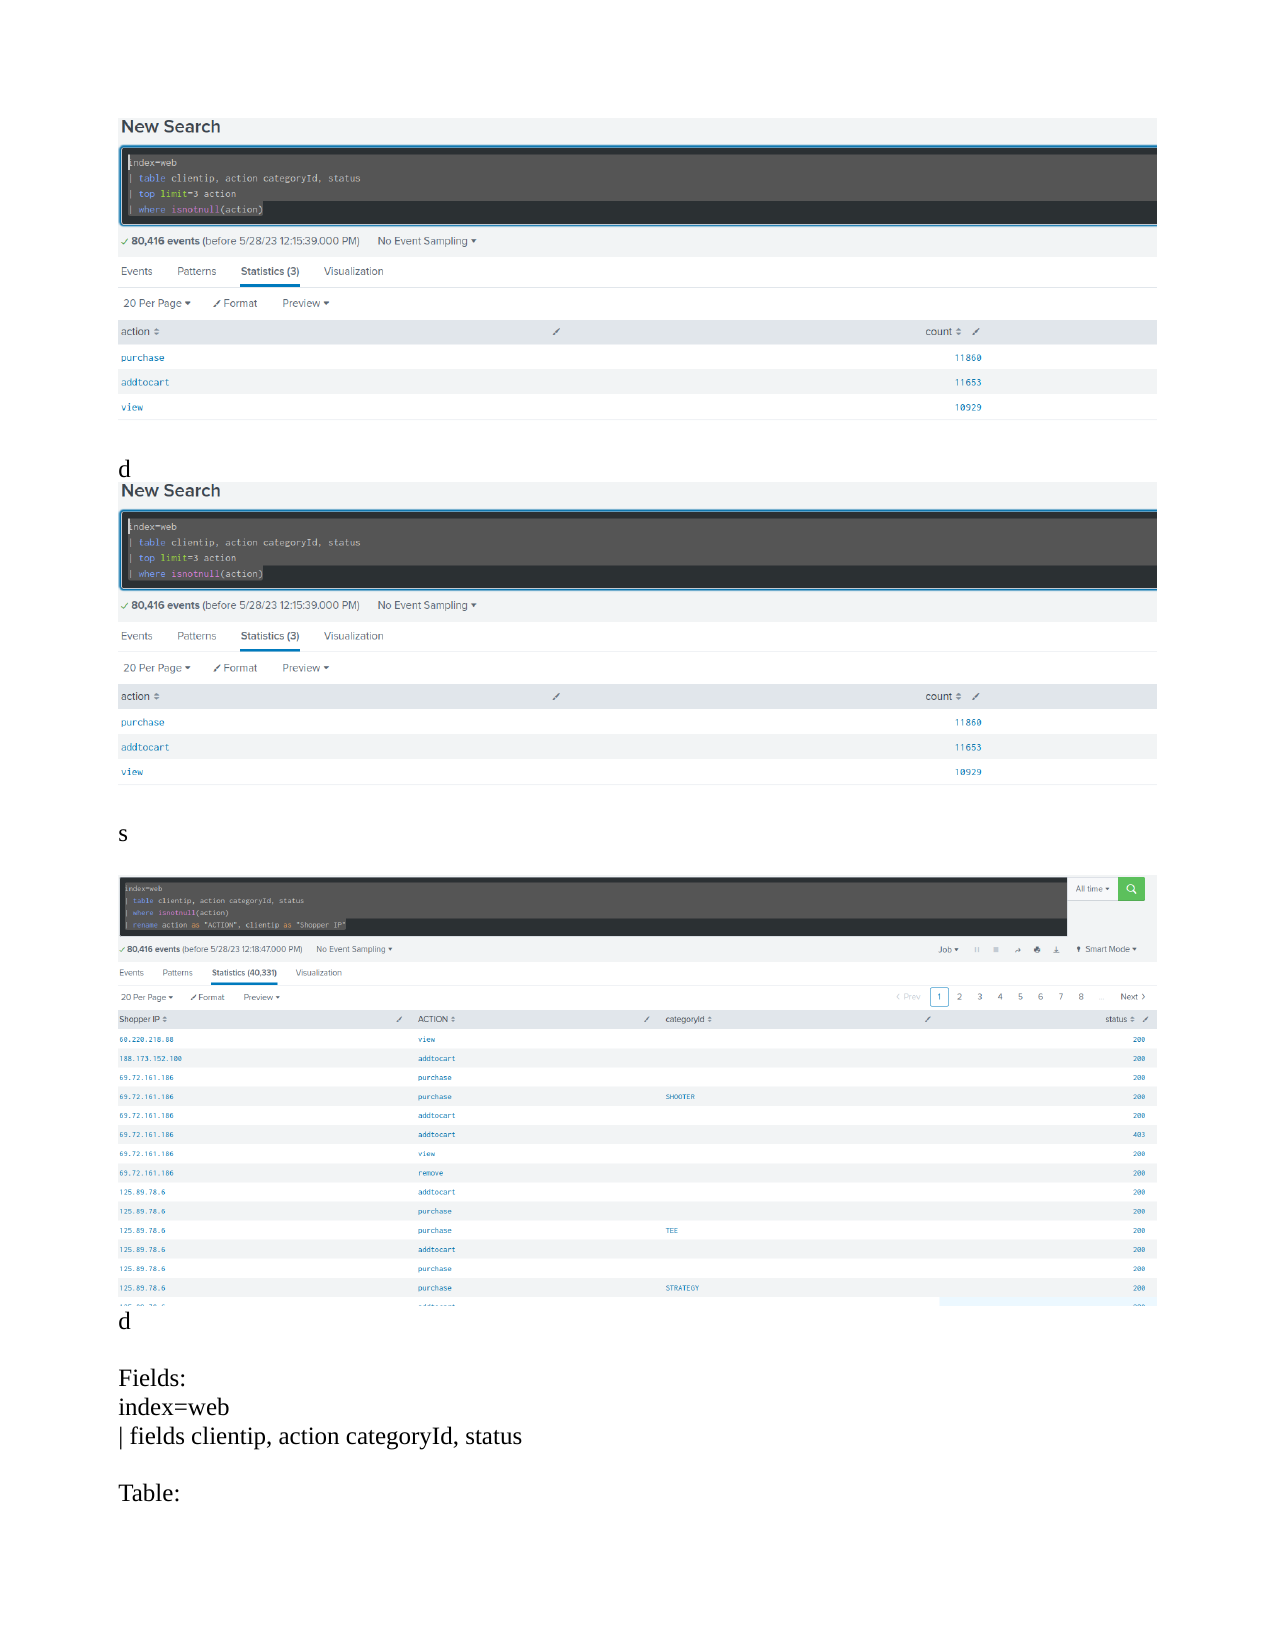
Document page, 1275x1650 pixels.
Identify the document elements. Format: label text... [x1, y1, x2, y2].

text Table: [118, 1478, 1157, 1507]
picture [118, 875, 1157, 1306]
text Fields: [118, 1363, 1157, 1392]
picture [118, 482, 1157, 819]
picture [118, 118, 1157, 454]
text | fields clientip, action categoryId, status [118, 1421, 1157, 1449]
text d [118, 1306, 1157, 1334]
text index=web [118, 1392, 1157, 1421]
text d [118, 454, 1157, 482]
text s [118, 819, 1157, 847]
